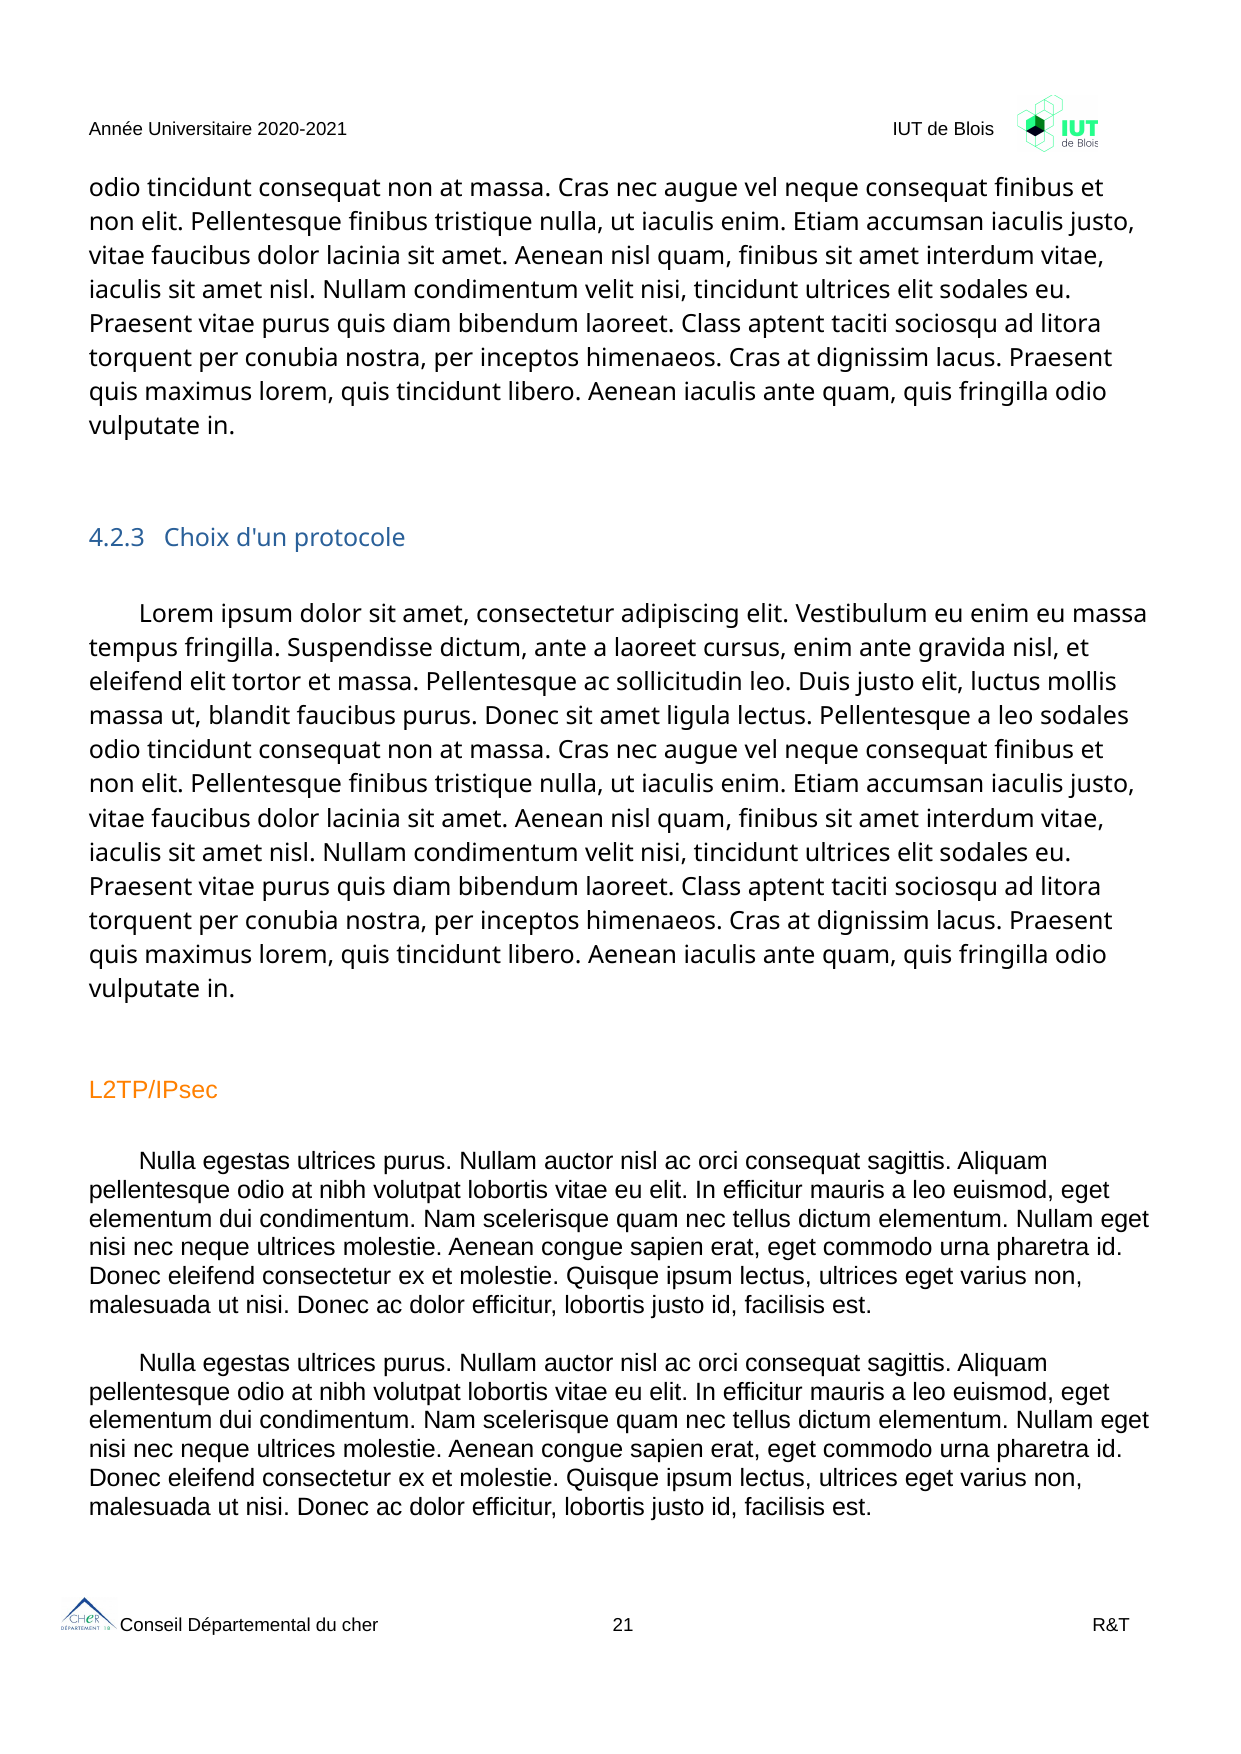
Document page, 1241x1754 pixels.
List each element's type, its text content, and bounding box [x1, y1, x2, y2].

text Lorem ipsum dolor sit amet, consectetur adipiscing elit. Vestibulum eu enim eu massa tempus fringilla. Suspendisse dictum, ante a laoreet cursus, enim ante gravida nisl, et eleifend elit tortor et massa. Pellentesque ac sollicitudin leo. Duis justo elit, luctus mollis massa ut, blandit faucibus purus. Donec sit amet ligula lectus. Pellentesque a leo sodales odio tincidunt consequat non at massa. Cras nec augue vel neque consequat finibus et non elit. Pellentesque finibus tristique nulla, ut iaculis enim. Etiam accumsan iaculis justo, vitae faucibus dolor lacinia sit amet. Aenean nisl quam, finibus sit amet interdum vitae, iaculis sit amet nisl. Nullam condimentum velit nisi, tincidunt ultrices elit sodales eu. Praesent vitae purus quis diam bibendum laoreet. Class aptent taciti sociosqu ad litora torquent per conubia nostra, per inceptos himenaeos. Cras at dignissim lacus. Praesent quis maximus lorem, quis tincidunt libero. Aenean iaculis ante quam, quis fringilla odio vulputate in. [88, 596, 1152, 1004]
subtitle Choix d'un protocole [88, 520, 1152, 554]
text Nulla egestas ultrices purus. Nullam auctor nisl ac orci consequat sagittis. Aliquam pellentesque odio at nibh volutpat lobortis vitae eu elit. In efficitur mauris a leo euismod, eget elementum dui condimentum. Nam scelerisque quam nec tellus dictum elementum. Nullam eget nisi nec neque ultrices molestie. Aenean congue sapien erat, eget commodo urna pharetra id. Donec eleifend consectetur ex et molestie. Quisque ipsum lectus, ultrices eget varius non, malesuada ut nisi. Donec ac dolor efficitur, lobortis justo id, facilisis est. [88, 1348, 1152, 1521]
picture [1017, 95, 1098, 152]
subtitle L2TP/IPsec [88, 1075, 1152, 1104]
text Nulla egestas ultrices purus. Nullam auctor nisl ac orci consequat sagittis. Aliquam pellentesque odio at nibh volutpat lobortis vitae eu elit. In efficitur mauris a leo euismod, eget elementum dui condimentum. Nam scelerisque quam nec tellus dictum elementum. Nullam eget nisi nec neque ultrices molestie. Aenean congue sapien erat, eget commodo urna pharetra id. Donec eleifend consectetur ex et molestie. Quisque ipsum lectus, ultrices eget varius non, malesuada ut nisi. Donec ac dolor efficitur, lobortis justo id, facilisis est. [88, 1146, 1152, 1318]
text odio tincidunt consequat non at massa. Cras nec augue vel neque consequat finibus et non elit. Pellentesque finibus tristique nulla, ut iaculis enim. Etiam accumsan iaculis justo, vitae faucibus dolor lacinia sit amet. Aenean nisl quam, finibus sit amet interdum vitae, iaculis sit amet nisl. Nullam condimentum velit nisi, tincidunt ultrices elit sodales eu. Praesent vitae purus quis diam bibendum laoreet. Class aptent taciti sociosqu ad litora torquent per conubia nostra, per inceptos himenaeos. Cras at dignissim lacus. Praesent quis maximus lorem, quis tincidunt libero. Aenean iaculis ante quam, quis fringilla odio vulputate in. [88, 169, 1152, 442]
picture [61, 1597, 118, 1630]
